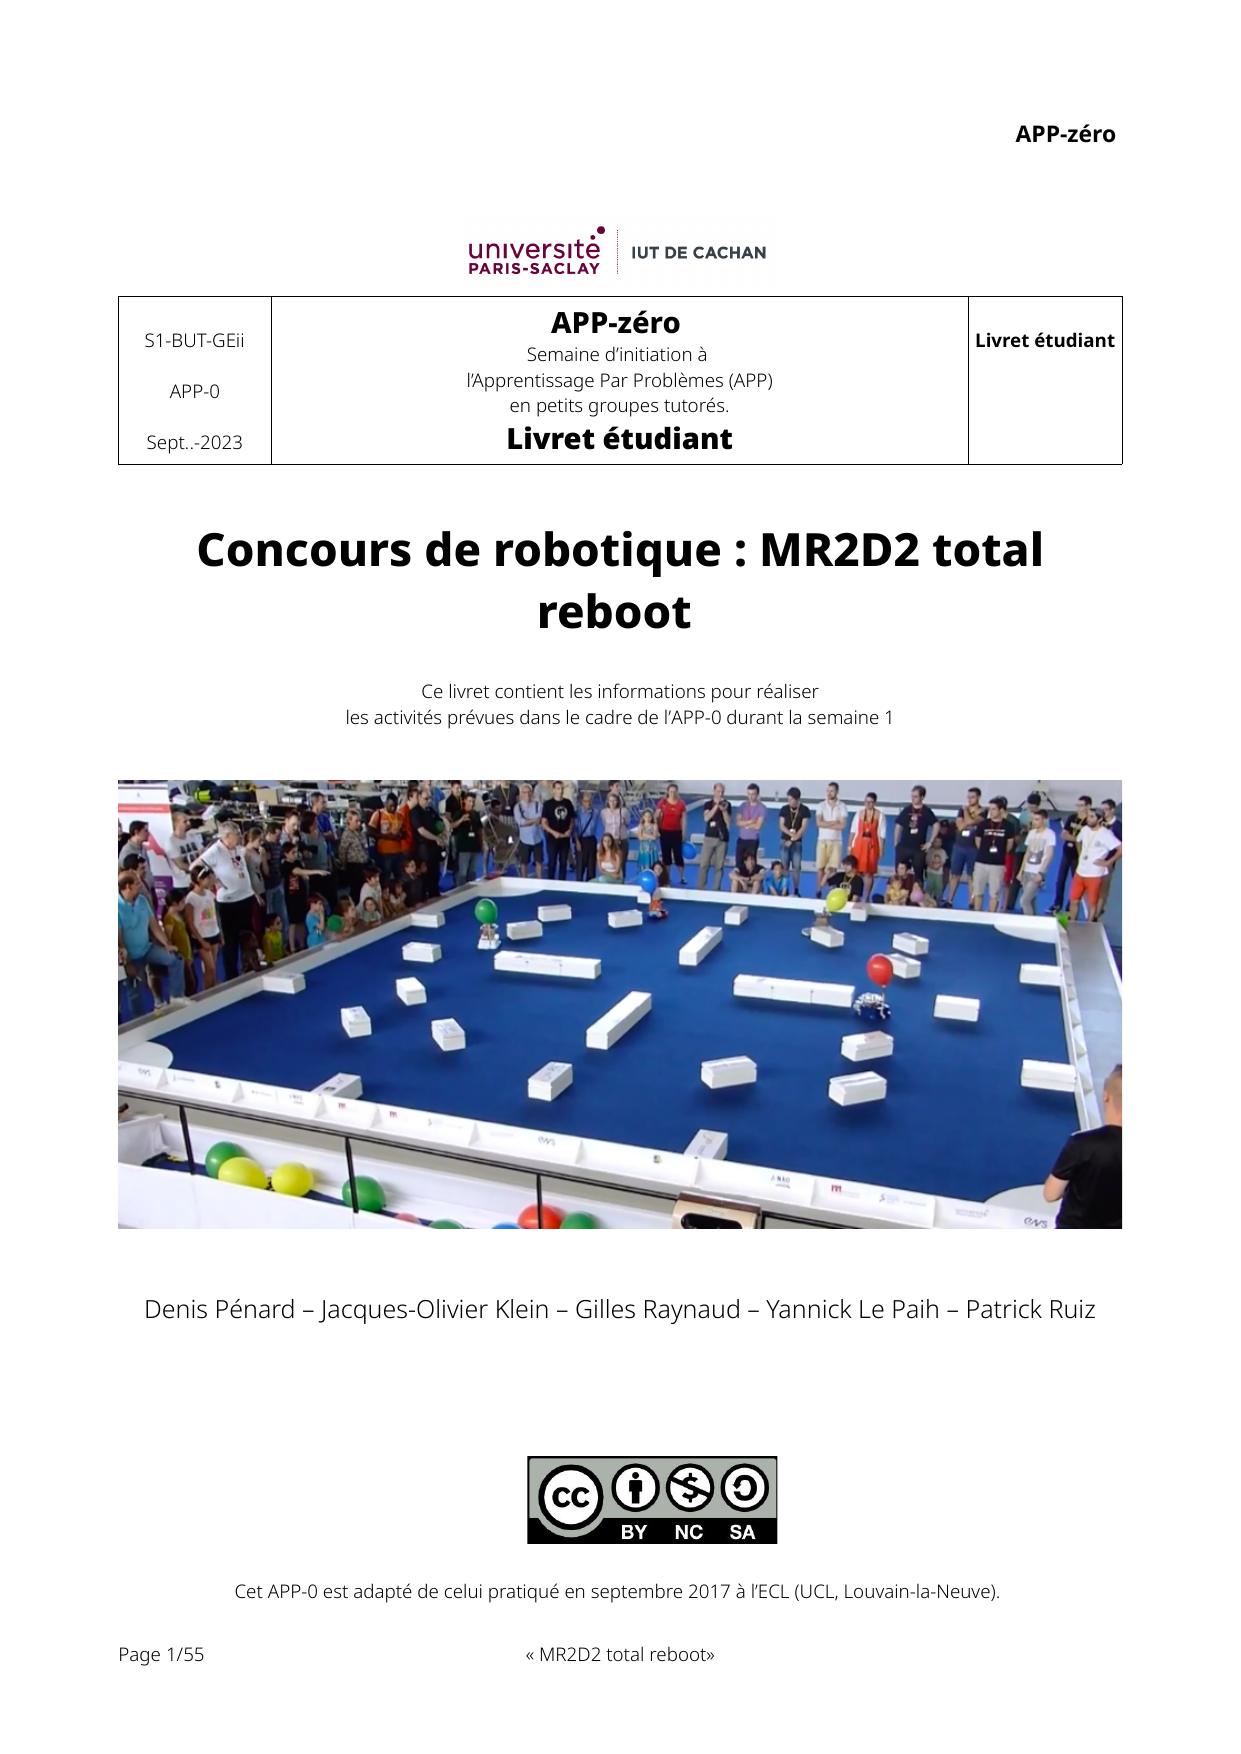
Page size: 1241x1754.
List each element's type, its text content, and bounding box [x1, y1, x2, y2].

table_header [118, 208, 271, 296]
table_header [271, 208, 968, 296]
picture [118, 780, 1123, 1229]
text les activités prévues dans le cadre de l’APP-0 durant la semaine 1 [118, 704, 1122, 729]
picture [527, 1456, 778, 1544]
title Concours de robotique : MR2D2 total reboot [118, 518, 1122, 642]
text Denis Pénard – Jacques-Olivier Klein – Gilles Raynaud – Yannick Le Paih – Patrick Ruiz [118, 1292, 1122, 1326]
table_cell Livret étudiant [969, 297, 1122, 464]
table_cell APP-zéro Semaine d’initiation à l’Apprentissage Par Problèmes (APP) en petits groupes tutorés. Livret étudiant [272, 297, 968, 464]
table_cell S1-BUT-GEii APP-0 Sept..-2023 [119, 297, 271, 464]
table_header [968, 208, 1122, 296]
text Cet APP-0 est adapté de celui pratiqué en septembre 2017 à l’ECL (UCL, Louvain-la-Neuve). [118, 1578, 1122, 1603]
picture [457, 213, 782, 287]
text Ce livret contient les informations pour réaliser [118, 678, 1122, 704]
